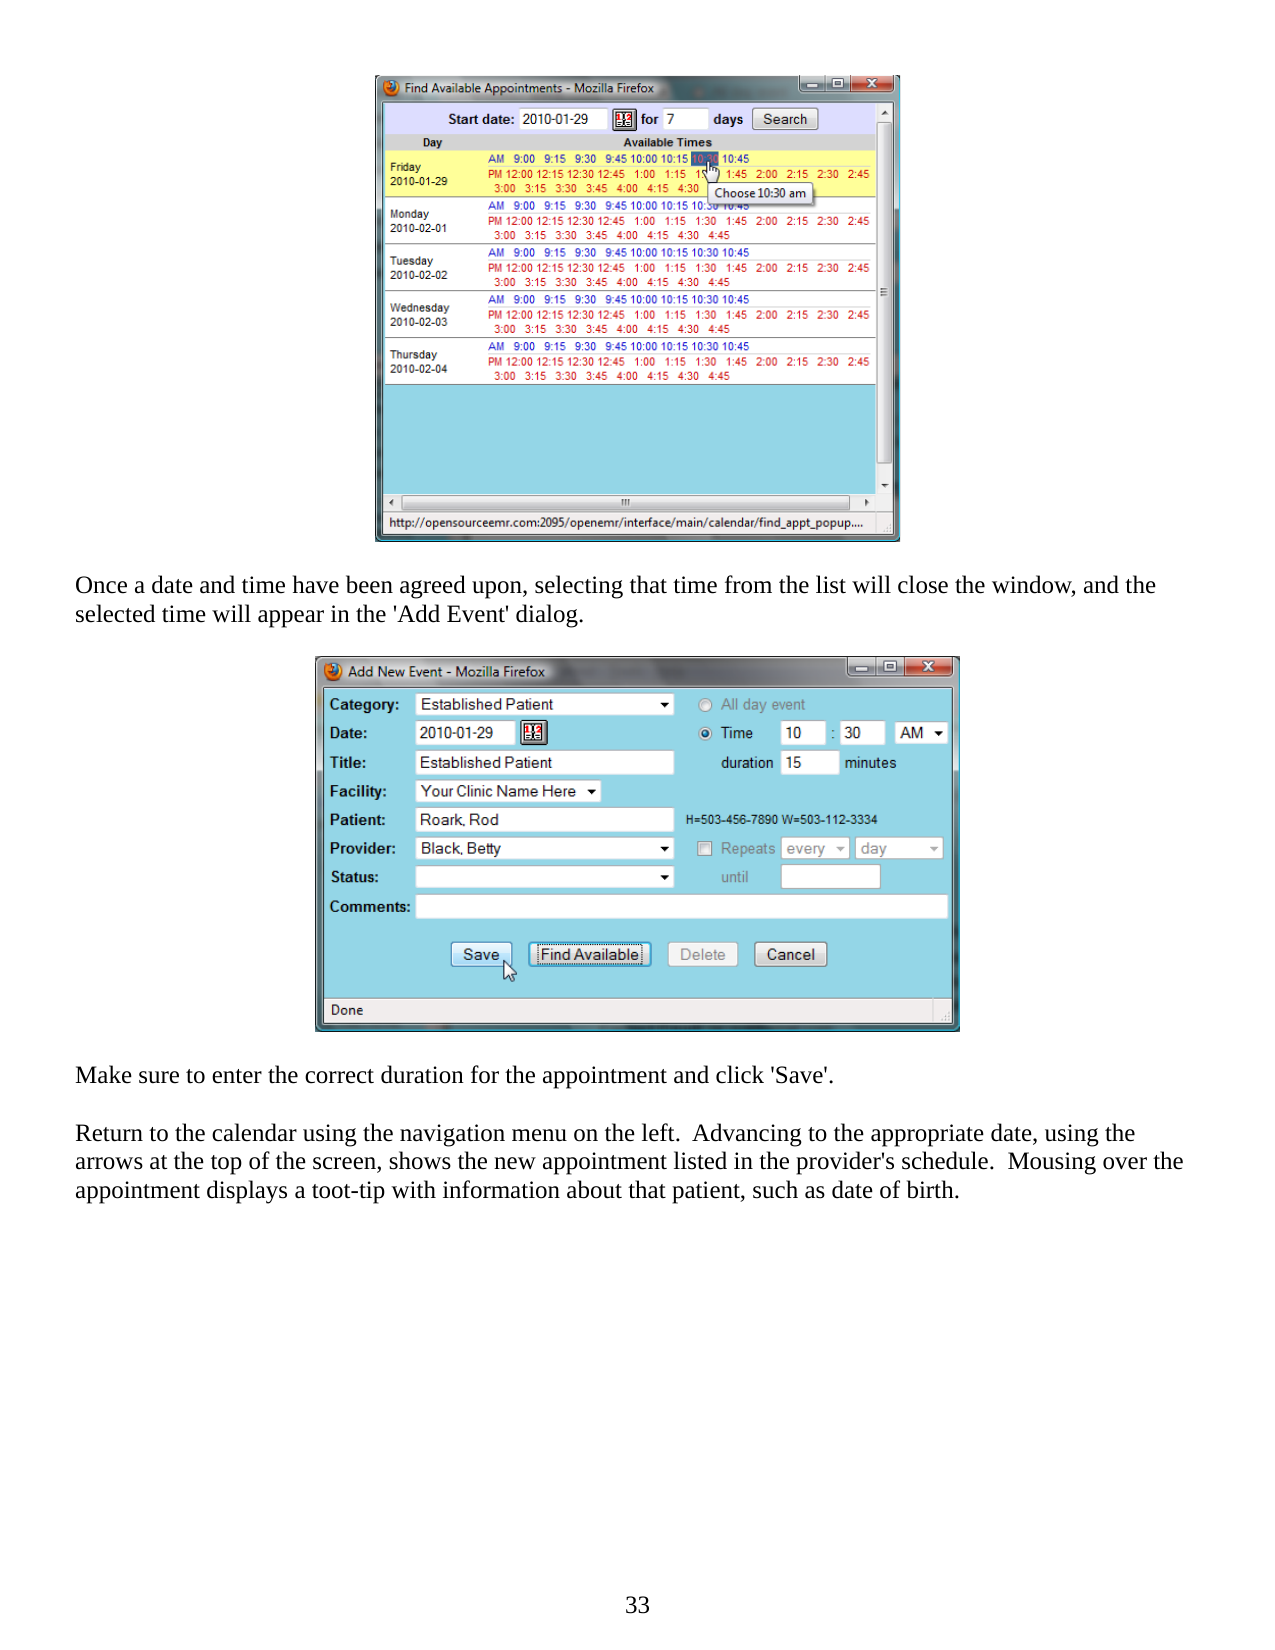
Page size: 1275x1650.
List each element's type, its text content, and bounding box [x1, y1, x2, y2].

picture [315, 656, 960, 1032]
text Once a date and time have been agreed upon, selecting that time from the list will close the window, and the selected time will appear in the 'Add Event' dialog. [75, 570, 1200, 628]
text Make sure to enter the correct duration for the appointment and click 'Save'. [75, 1060, 1200, 1089]
picture [375, 75, 901, 542]
text Return to the calendar using the navigation menu on the left. Advancing to the appropriate date, using the arrows at the top of the screen, shows the new appointment listed in the provider's schedule. Mousing over the appointment displays a toot-tip with information about that patient, such as date of birth. [75, 1118, 1200, 1204]
